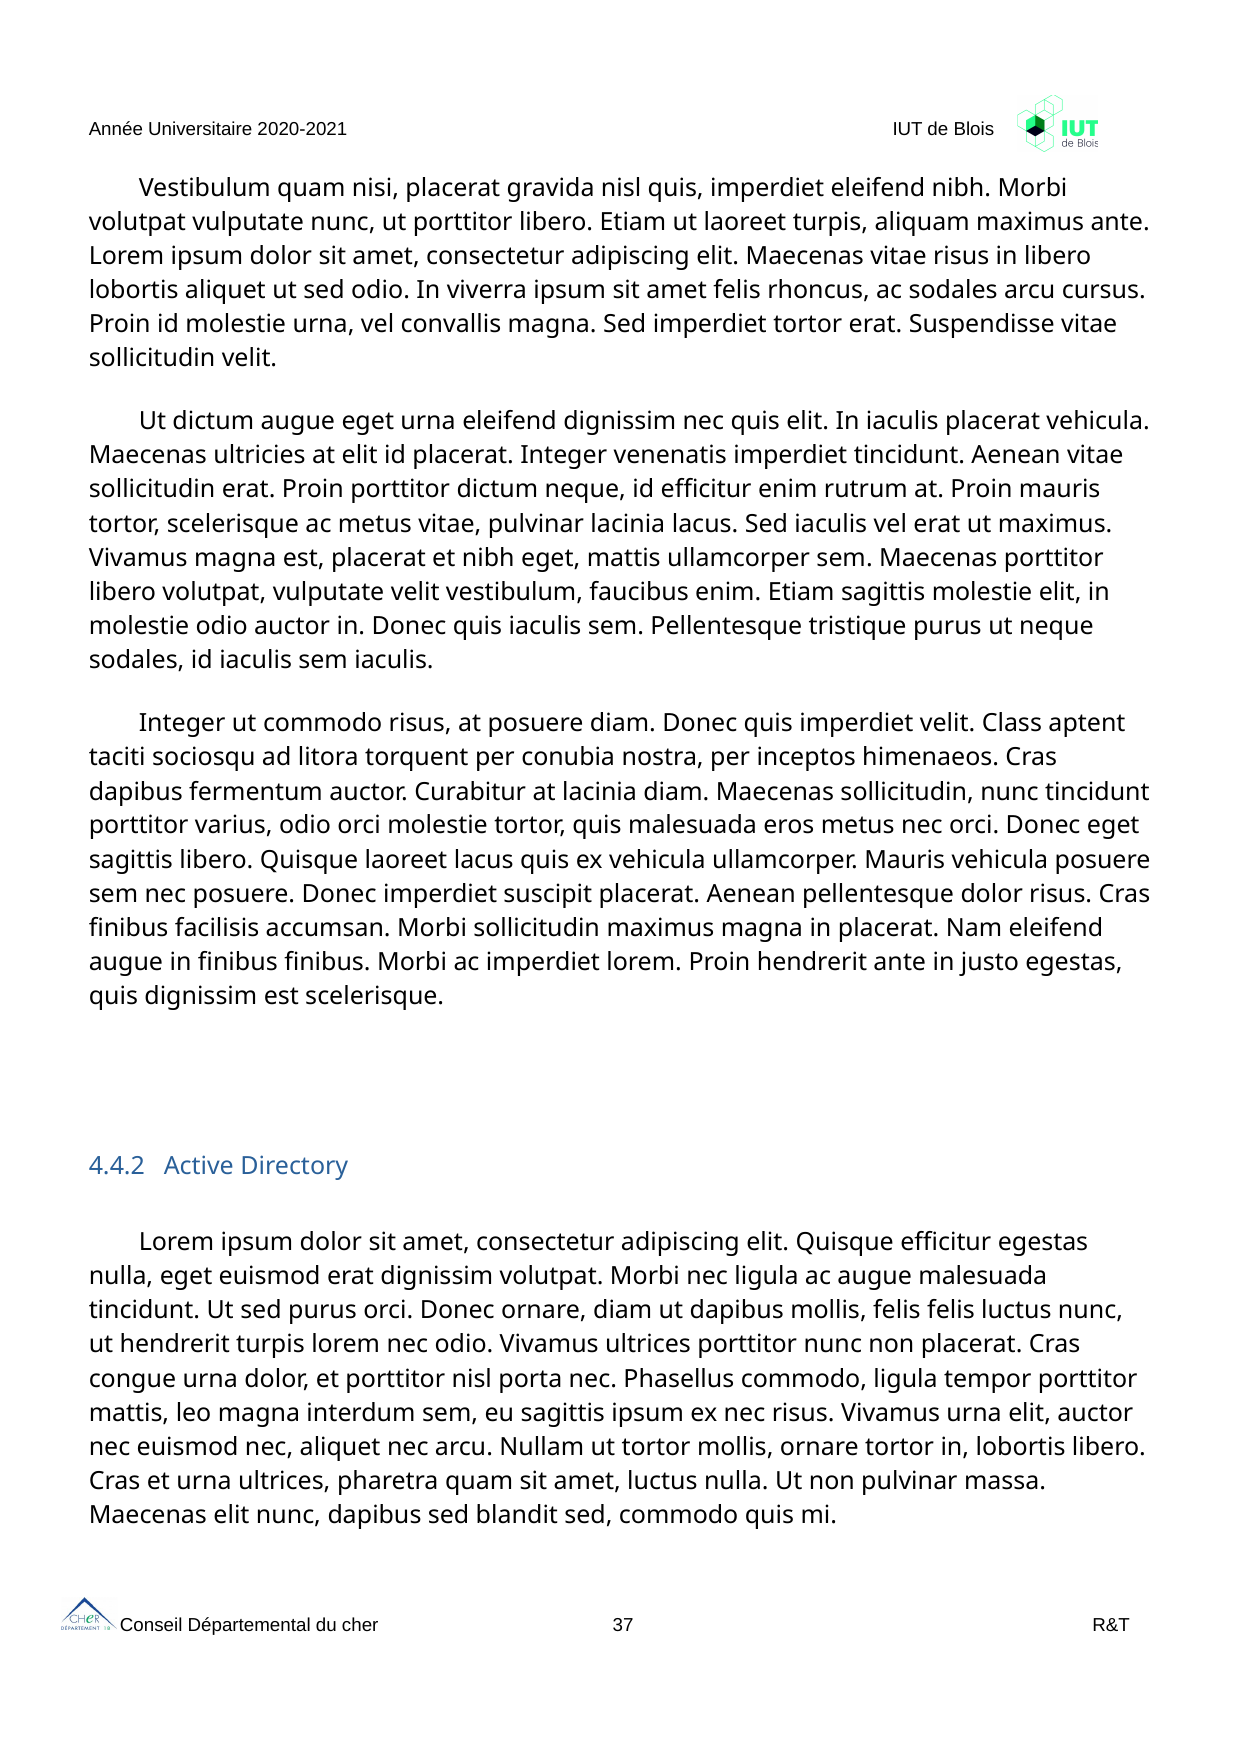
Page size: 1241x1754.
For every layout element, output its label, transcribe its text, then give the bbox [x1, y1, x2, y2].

text Lorem ipsum dolor sit amet, consectetur adipiscing elit. Quisque efficitur egestas nulla, eget euismod erat dignissim volutpat. Morbi nec ligula ac augue malesuada tincidunt. Ut sed purus orci. Donec ornare, diam ut dapibus mollis, felis felis luctus nunc, ut hendrerit turpis lorem nec odio. Vivamus ultrices porttitor nunc non placerat. Cras congue urna dolor, et porttitor nisl porta nec. Phasellus commodo, ligula tempor porttitor mattis, leo magna interdum sem, eu sagittis ipsum ex nec risus. Vivamus urna elit, auctor nec euismod nec, aliquet nec arcu. Nullam ut tortor mollis, ornare tortor in, lobortis libero. Cras et urna ultrices, pharetra quam sit amet, luctus nulla. Ut non pulvinar massa. Maecenas elit nunc, dapibus sed blandit sed, commodo quis mi. [88, 1224, 1152, 1531]
picture [1017, 95, 1098, 152]
text Vestibulum quam nisi, placerat gravida nisl quis, imperdiet eleifend nibh. Morbi volutpat vulputate nunc, ut porttitor libero. Etiam ut laoreet turpis, aliquam maximus ante. Lorem ipsum dolor sit amet, consectetur adipiscing elit. Maecenas vitae risus in libero lobortis aliquet ut sed odio. In viverra ipsum sit amet felis rhoncus, ac sodales arcu cursus. Proin id molestie urna, vel convallis magna. Sed imperdiet tortor erat. Suspendisse vitae sollicitudin velit. [88, 169, 1152, 373]
text Ut dictum augue eget urna eleifend dignissim nec quis elit. In iaculis placerat vehicula. Maecenas ultricies at elit id placerat. Integer venenatis imperdiet tincidunt. Aenean vitae sollicitudin erat. Proin porttitor dictum neque, id efficitur enim rutrum at. Proin mauris tortor, scelerisque ac metus vitae, pulvinar lacinia lacus. Sed iaculis vel erat ut maximus. Vivamus magna est, placerat et nibh eget, mattis ullamcorper sem. Maecenas porttitor libero volutpat, vulputate velit vestibulum, faucibus enim. Etiam sagittis molestie elit, in molestie odio auctor in. Donec quis iaculis sem. Pellentesque tristique purus ut neque sodales, id iaculis sem iaculis. [88, 403, 1152, 676]
picture [61, 1597, 118, 1630]
subtitle Active Directory [88, 1148, 1152, 1182]
text Integer ut commodo risus, at posuere diam. Donec quis imperdiet velit. Class aptent taciti sociosqu ad litora torquent per conubia nostra, per inceptos himenaeos. Cras dapibus fermentum auctor. Curabitur at lacinia diam. Maecenas sollicitudin, nunc tincidunt porttitor varius, odio orci molestie tortor, quis malesuada eros metus nec orci. Donec eget sagittis libero. Quisque laoreet lacus quis ex vehicula ullamcorper. Mauris vehicula posuere sem nec posuere. Donec imperdiet suscipit placerat. Aenean pellentesque dolor risus. Cras finibus facilisis accumsan. Morbi sollicitudin maximus magna in placerat. Nam eleifend augue in finibus finibus. Morbi ac imperdiet lorem. Proin hendrerit ante in justo egestas, quis dignissim est scelerisque. [88, 705, 1152, 1012]
